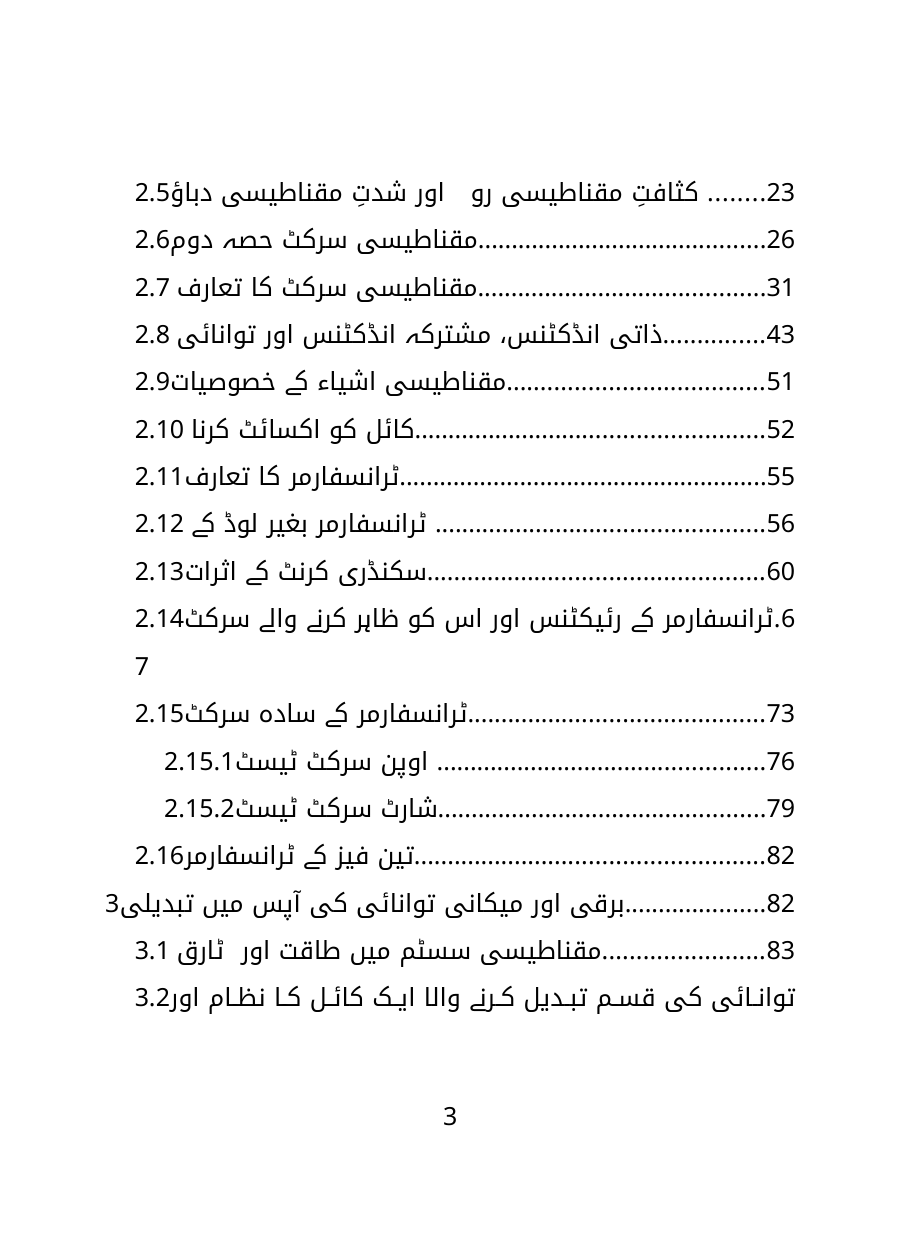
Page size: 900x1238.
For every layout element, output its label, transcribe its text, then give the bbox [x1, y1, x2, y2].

text 2.15.2شارٹ سرکٹ ٹیسٹ 79 [164, 785, 795, 833]
text 2.11ٹرانسفارمر کا تعارف 55 [134, 453, 795, 501]
text 2.12 ٹرانسفارمر بغیر لوڈ کے 56 [134, 501, 795, 548]
text 2.10 کائل کو اکسائٹ کرنا 52 [134, 406, 795, 453]
text 2.14ٹرانسفارمر کے رئیکٹنس اور اس کو ظاہر کرنے والے سرکٹ 67 [134, 596, 795, 690]
text 2.6مقناطیسی سرکٹ حصہ دوم 26 [134, 216, 795, 264]
text 3.1 مقناطیسی سسٹم میں طاقت اور ٹارق 83 [134, 927, 795, 975]
text 2.13سکنڈری کرنٹ کے اثرات 60 [134, 548, 795, 596]
text 2.8 ذاتی انڈکٹنس، مشترکہ انڈکٹنس اور توانائی 43 [134, 311, 795, 359]
text 2.16تین فیز کے ٹرانسفارمر 82 [134, 833, 795, 880]
text 2.15ٹرانسفارمر کے سادہ سرکٹ 73 [134, 690, 795, 738]
text 3برقی اور میکانی توانائی کی آپس میں تبدیلی 82 [105, 880, 795, 927]
text 2.9مقناطیسی اشیاء کے خصوصیات 51 [134, 359, 795, 406]
text 2.15.1اوپن سرکٹ ٹیسٹ 76 [164, 738, 795, 785]
text 3.2توانائی کی قسم تبدیل کرنے والا ایک کائل کا نظام اور اس میں طاقت پیدا کرنے اور توانائی سٹور کرنے کی صلاحیت 90 [134, 975, 795, 1022]
text 2.5کثافتِ مقناطیسی رو اور شدتِ مقناطیسی دباؤ 23 [134, 169, 795, 216]
text 2.7 مقناطیسی سرکٹ کا تعارف 31 [134, 264, 795, 311]
